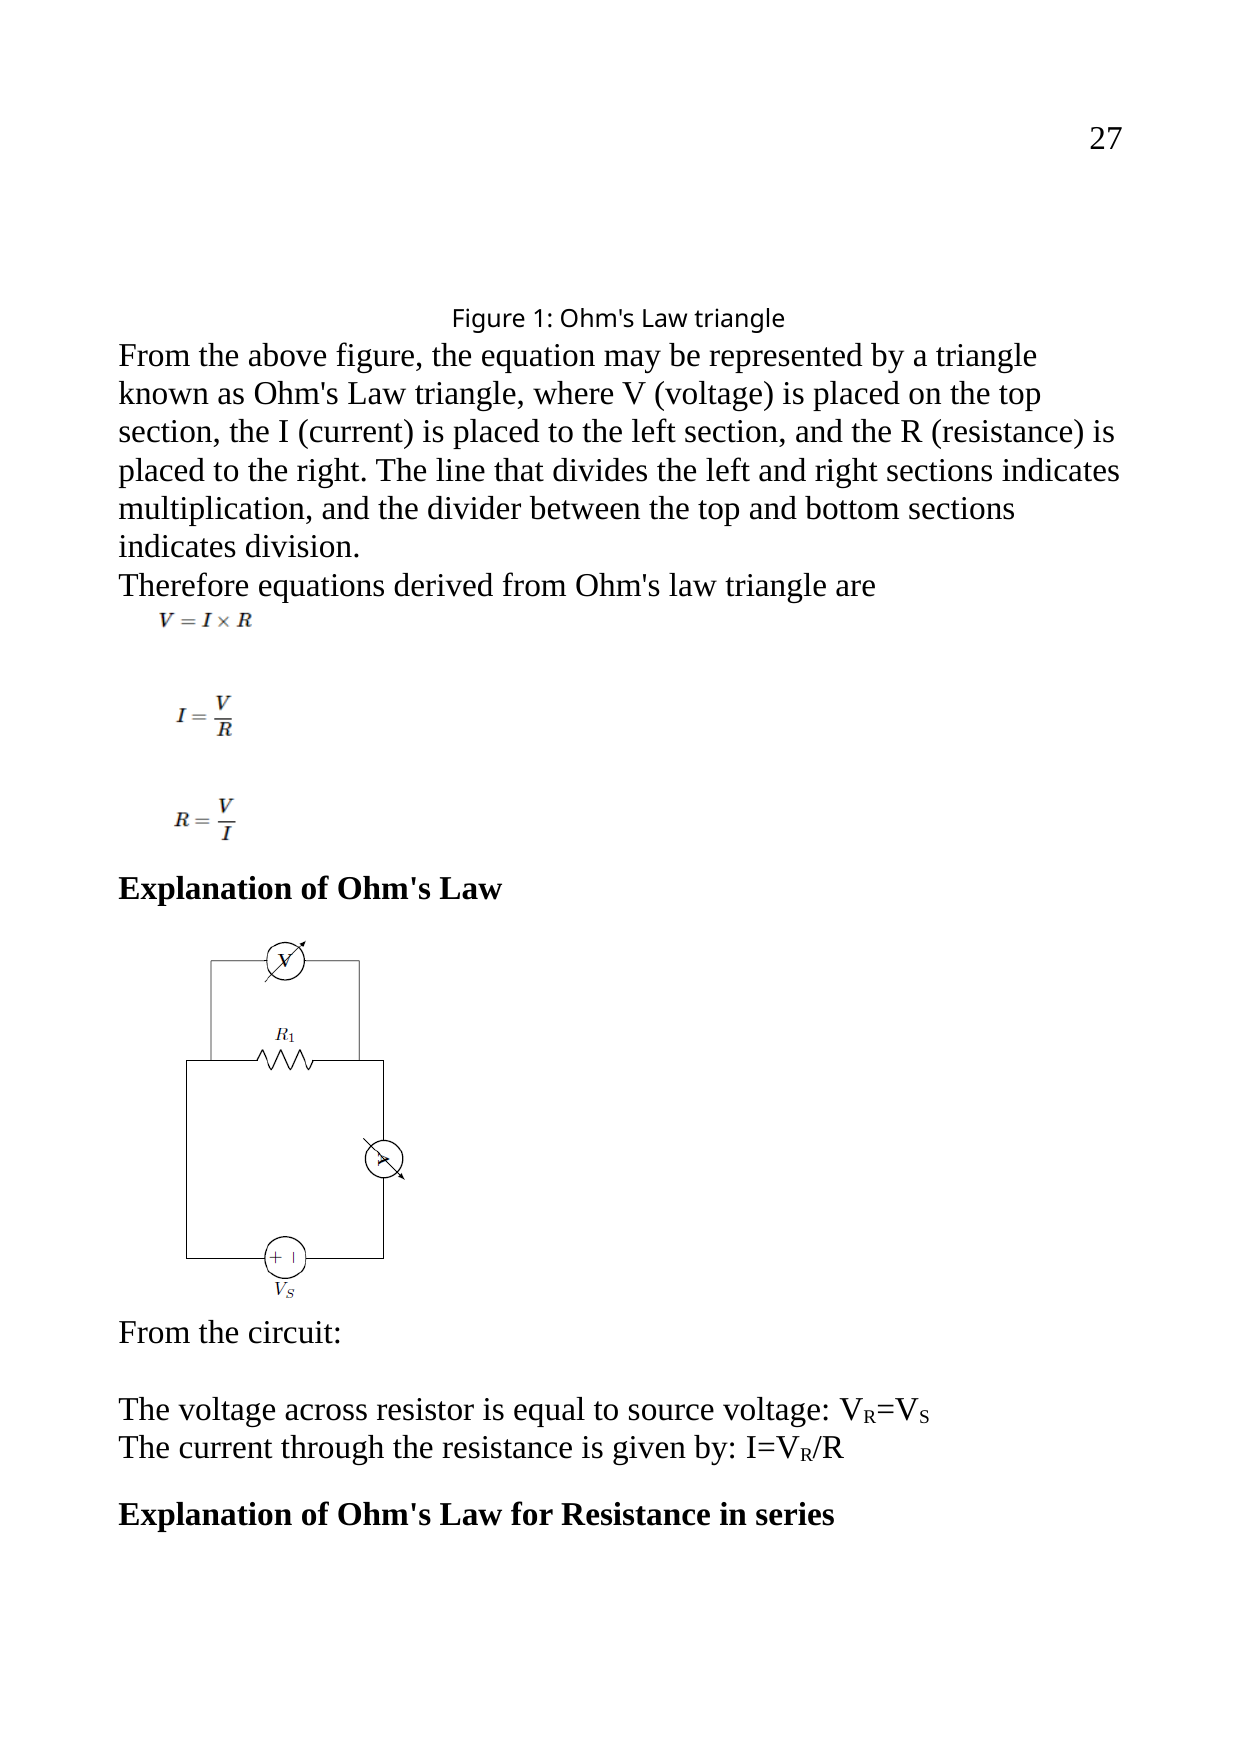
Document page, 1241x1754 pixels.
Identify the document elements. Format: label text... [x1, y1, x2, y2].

text Figure 1: Ohm's Law triangle [118, 301, 1122, 335]
text The voltage across resistor is equal to source voltage: VR=VS [118, 1389, 1122, 1427]
text Therefore equations derived from Ohm's law triangle are [118, 565, 1122, 603]
text From the above figure, the equation may be represented by a triangle known as Ohm's Law triangle, where V (voltage) is placed on the top section, the I (current) is placed to the left section, and the R (resistance) is placed to the right. The line that divides the left and right sections indicates multiplication, and the divider between the top and bottom sections indicates division. [118, 335, 1122, 565]
text The current through the resistance is given by: I=VR/R [118, 1427, 1122, 1494]
picture [118, 906, 455, 1313]
text Explanation of Ohm's Law [118, 868, 1122, 907]
text Explanation of Ohm's Law for Resistance in series [118, 1494, 1122, 1561]
text From the circuit: [118, 1312, 1122, 1351]
picture [118, 603, 342, 869]
